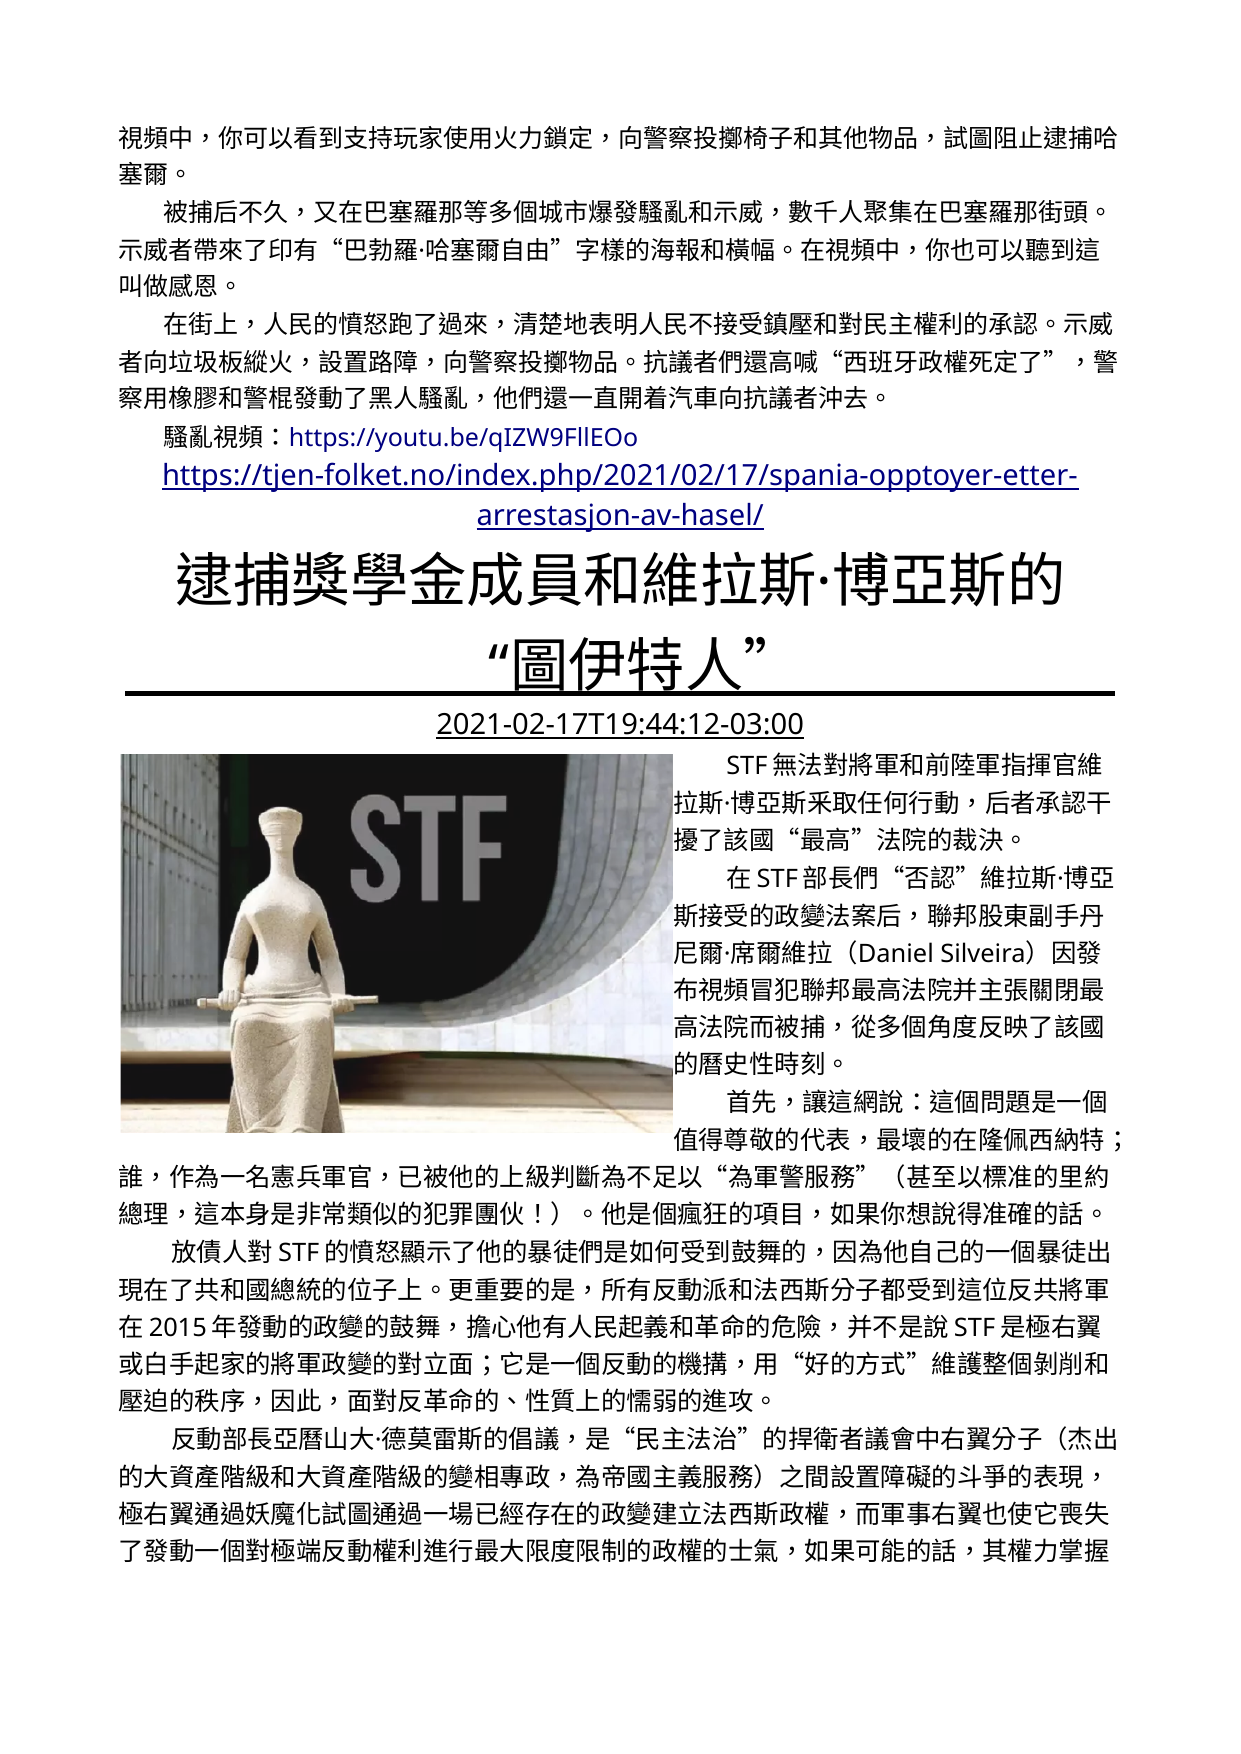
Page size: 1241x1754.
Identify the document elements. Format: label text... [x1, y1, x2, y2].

text 反動部長亞曆山大·德莫雷斯的倡議，是“民主法治”的捍衛者議會中右翼分子（杰出的大資產階級和大資產階級的變相專政，為帝國主義服務）之間設置障礙的斗爭的表現，極右翼通過妖魔化試圖通過一場已經存在的政變建立法西斯政權，而軍事右翼也使它喪失了發動一個對極端反動權利進行最大限度限制的政權的士氣，如果可能的話，其權力掌握 [118, 1417, 1122, 1567]
text STF無法對將軍和前陸軍指揮官維拉斯·博亞斯釆取任何行動，后者承認干擾了該國“最高”法院的裁決。 [118, 743, 1122, 857]
text 在STF部長們“否認”維拉斯·博亞斯接受的政變法案后，聯邦股東副手丹尼爾·席爾維拉（Daniel Silveira）因發布視頻冒犯聯邦最高法院并主張關閉最高法院而被捕，從多個角度反映了該國的曆史性時刻。 [673, 857, 1122, 1080]
text 放債人對STF的憤怒顯示了他的暴徒們是如何受到鼓舞的，因為他自己的一個暴徒出現在了共和國總統的位子上。更重要的是，所有反動派和法西斯分子都受到這位反共將軍在2015年發動的政變的鼓舞，擔心他有人民起義和革命的危險，并不是說STF是極右翼或白手起家的將軍政變的對立面；它是一個反動的機搆，用“好的方式”維護整個剝削和壓迫的秩序，因此，面對反革命的、性質上的懦弱的進攻。 [118, 1230, 1122, 1417]
text 騷亂視頻：https://youtu.be/qIZW9FllEOo [118, 415, 1122, 455]
text 在街上，人民的憤怒跑了過來，清楚地表明人民不接受鎮壓和對民主權利的承認。示威者向垃圾板縱火，設置路障，向警察投擲物品。抗議者們還高喊“西班牙政權死定了”，警察用橡膠和警棍發動了黑人騷亂，他們還一直開着汽車向抗議者沖去。 [118, 303, 1122, 415]
text 被捕后不久，又在巴塞羅那等多個城市爆發騷亂和示威，數千人聚集在巴塞羅那街頭。示威者帶來了印有“巴勃羅·哈塞爾自由”字樣的海報和橫幅。在視頻中，你也可以聽到這叫做感恩。 [118, 191, 1122, 303]
text 2021-02-17T19:44:12-03:00 [118, 704, 1122, 743]
picture [120, 754, 673, 1133]
text “圖伊特人” [118, 619, 1122, 704]
text https://tjen-folket.no/index.php/2021/02/17/spania-opptoyer-etter-arrestasjon-av-hasel/ [118, 455, 1122, 534]
text 首先，讓這網說：這個問題是一個值得尊敬的代表，最壞的在隆佩西納特；誰，作為一名憲兵軍官，已被他的上級判斷為不足以“為軍警服務”（甚至以標准的里約總理，這本身是非常類似的犯罪團伙！）。他是個瘋狂的項目，如果你想說得准確的話。 [118, 1080, 1122, 1230]
text 視頻中，你可以看到支持玩家使用火力鎖定，向警察投擲椅子和其他物品，試圖阻止逮捕哈塞爾。 [118, 118, 1122, 191]
text 逮捕獎學金成員和維拉斯·博亞斯的 [118, 534, 1122, 619]
